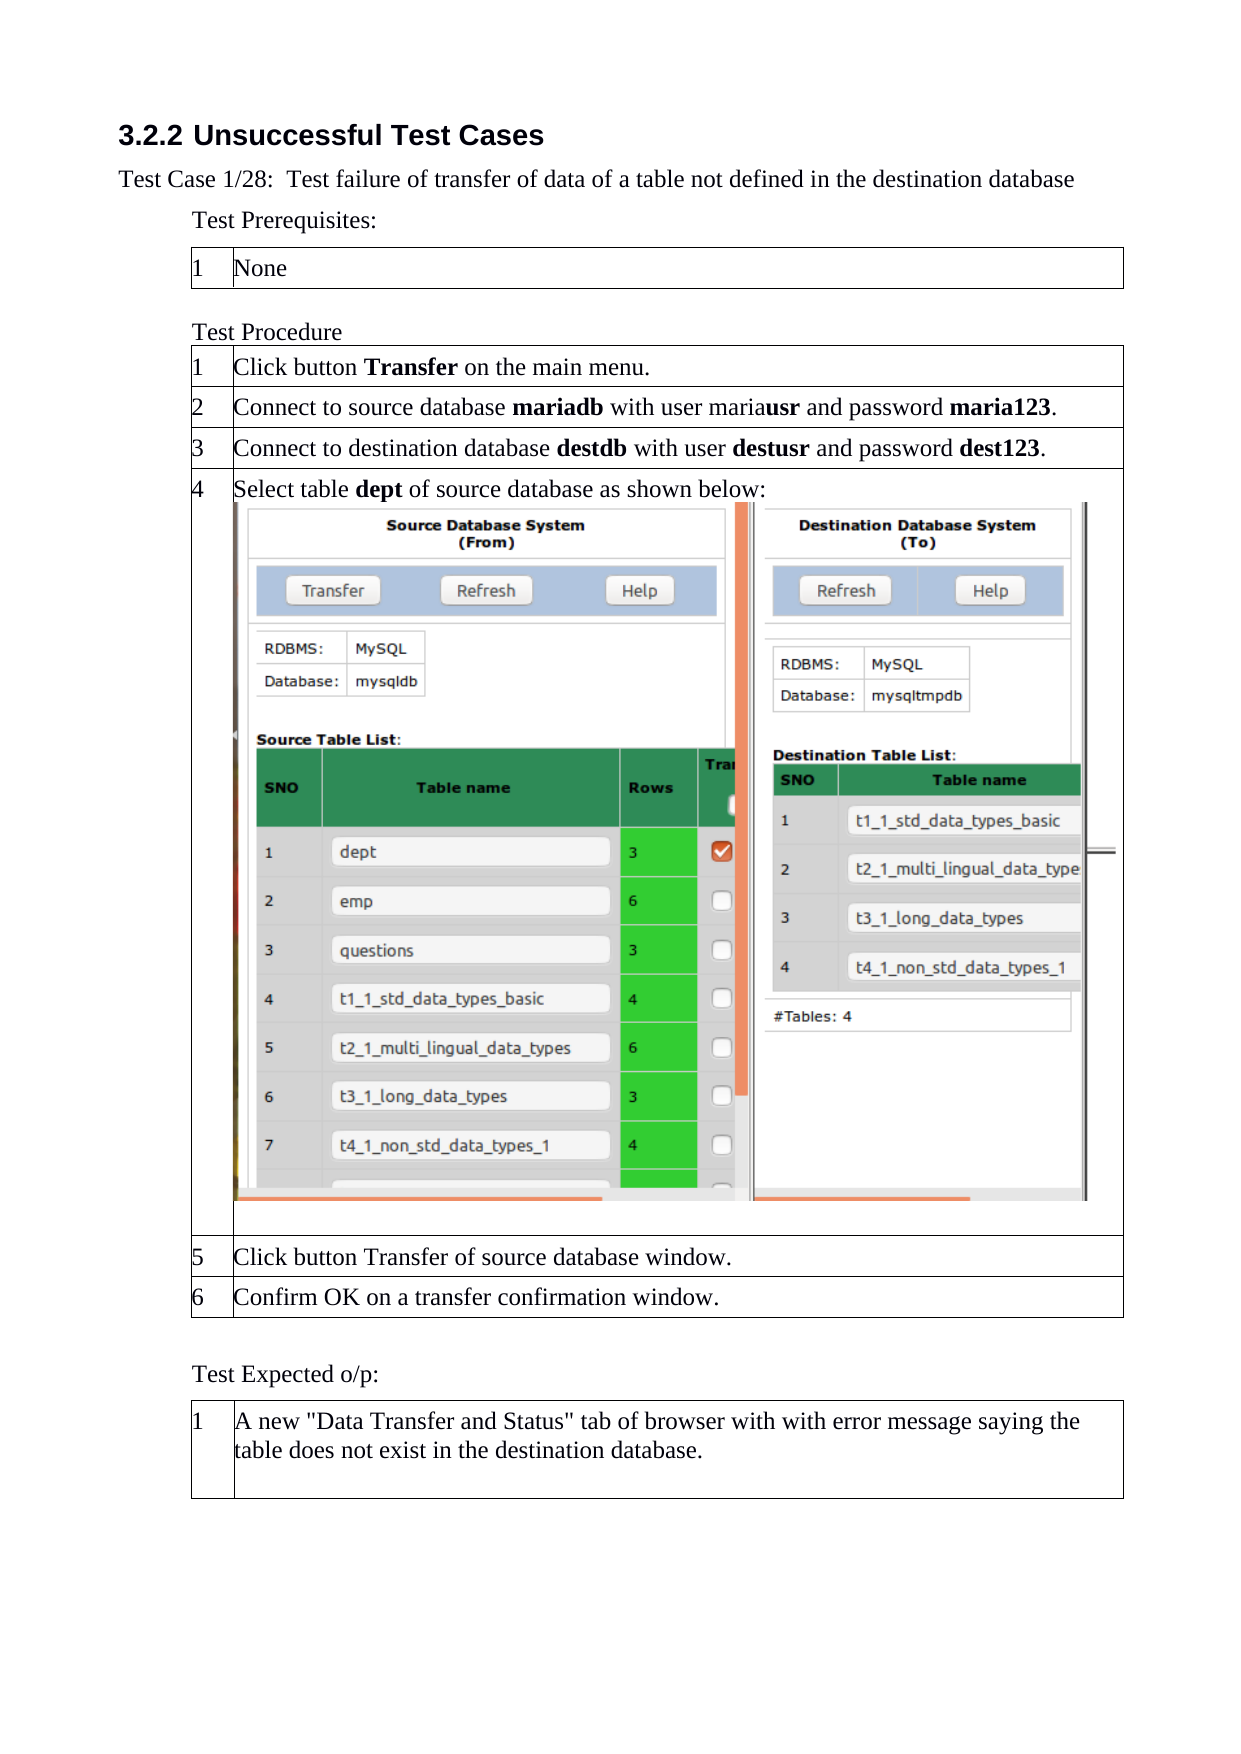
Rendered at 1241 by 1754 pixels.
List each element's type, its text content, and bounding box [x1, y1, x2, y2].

table_cell Select table dept of source database as shown below: [234, 469, 1123, 1235]
subtitle Unsuccessful Test Cases [118, 118, 1122, 152]
text Test Case 1/28: Test failure of transfer of data of a table not defined in the destination database [118, 164, 1122, 193]
picture [232, 502, 1116, 1201]
text Test Prerequisites: [118, 205, 1122, 234]
text Test Expected o/p: [118, 1359, 1122, 1387]
table_header 1 [192, 346, 233, 386]
text Test Procedure [118, 317, 1122, 345]
table_cell Connect to destination database destdb with user destusr and password dest123. [234, 428, 1123, 468]
table_cell 2 [192, 387, 233, 427]
table_header Click button Transfer on the main menu. [234, 346, 1123, 386]
table_header 1 [192, 248, 233, 287]
table_cell 3 [192, 428, 233, 468]
table_cell 6 [192, 1277, 233, 1317]
table_cell Connect to source database mariadb with user mariausr and password maria123. [234, 387, 1123, 427]
table_cell 5 [192, 1236, 233, 1276]
table_cell Click button Transfer of source database window. [234, 1236, 1123, 1276]
table_header 1 [192, 1401, 234, 1498]
table_cell Confirm OK on a transfer confirmation window. [234, 1277, 1123, 1317]
table_header A new "Data Transfer and Status" tab of browser with with error message saying the table does not exist in the destination database. [235, 1401, 1123, 1498]
table_header None [234, 248, 1123, 287]
table_cell 4 [192, 469, 233, 1235]
